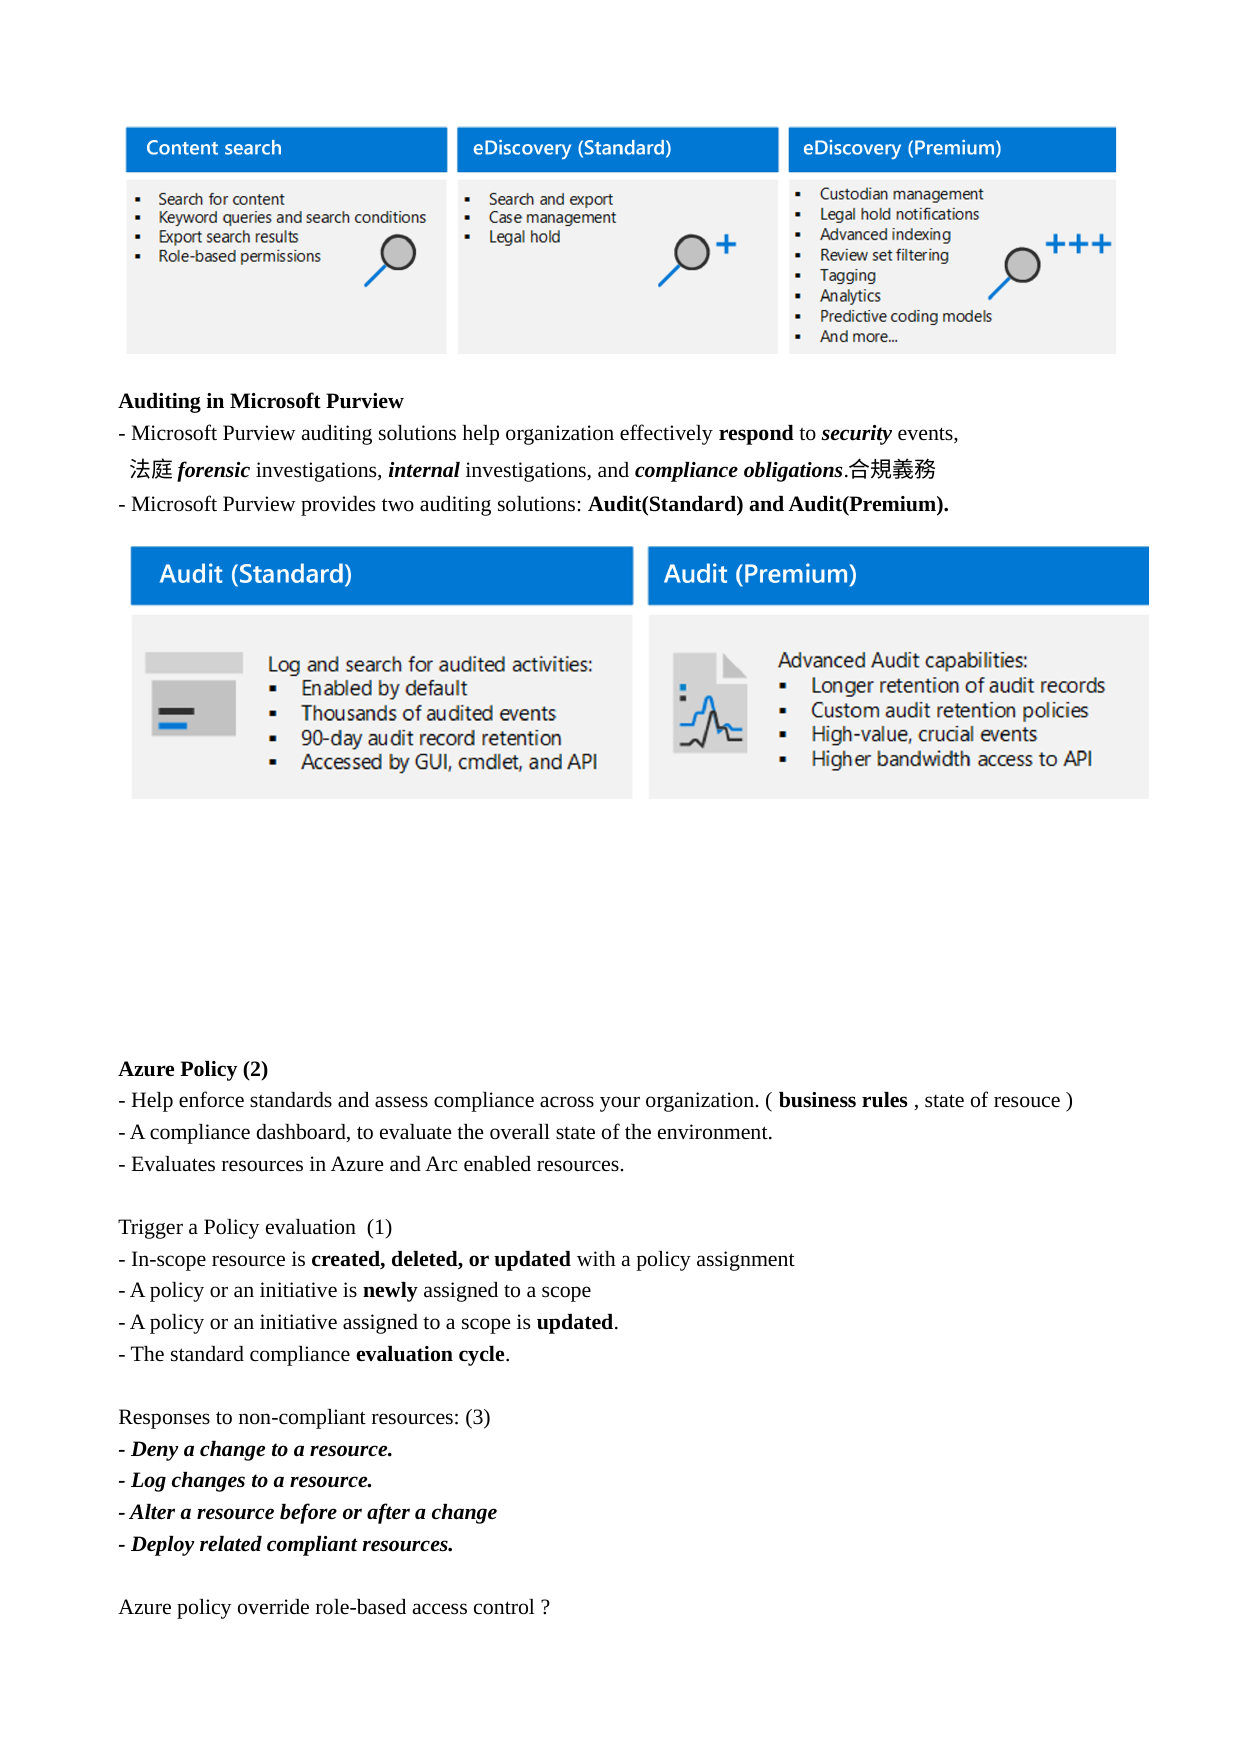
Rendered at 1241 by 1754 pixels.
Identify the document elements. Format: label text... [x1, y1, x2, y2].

text Trigger a Policy evaluation (1) [99, 1214, 1122, 1239]
picture [126, 546, 1149, 799]
text 法庭forensic investigations, internal investigations, and compliance obligations.合規義務 [99, 452, 1122, 483]
text - A policy or an initiative is newly assigned to a scope [99, 1277, 1122, 1302]
text - Help enforce standards and assess compliance across your organization. ( business rules , state of resouce ) [99, 1087, 1122, 1112]
text - Evaluates resources in Azure and Arc enabled resources. [99, 1151, 1122, 1176]
text - Deploy related compliant resources. [99, 1531, 1122, 1556]
text - Microsoft Purview provides two auditing solutions: Audit(Standard) and Audit(Premium). [99, 491, 1122, 516]
text - In-scope resource is created, deleted, or updated with a policy assignment [99, 1246, 1122, 1271]
picture [124, 126, 1117, 354]
text - Log changes to a resource. [99, 1467, 1122, 1492]
text Azure policy override role-based access control ? [99, 1594, 1122, 1619]
text - Microsoft Purview auditing solutions help organization effectively respond to security events, [99, 420, 1122, 445]
text Auditing in Microsoft Purview [99, 388, 1122, 414]
text - The standard compliance evaluation cycle. [99, 1341, 1122, 1366]
text - Alter a resource before or after a change [99, 1499, 1122, 1524]
text Responses to non-compliant resources: (3) [99, 1404, 1122, 1429]
text - Deny a change to a resource. [99, 1436, 1122, 1461]
text - A compliance dashboard, to evaluate the overall state of the environment. [99, 1119, 1122, 1144]
text Azure Policy (2) [99, 1056, 1122, 1081]
text - A policy or an initiative assigned to a scope is updated. [99, 1309, 1122, 1334]
